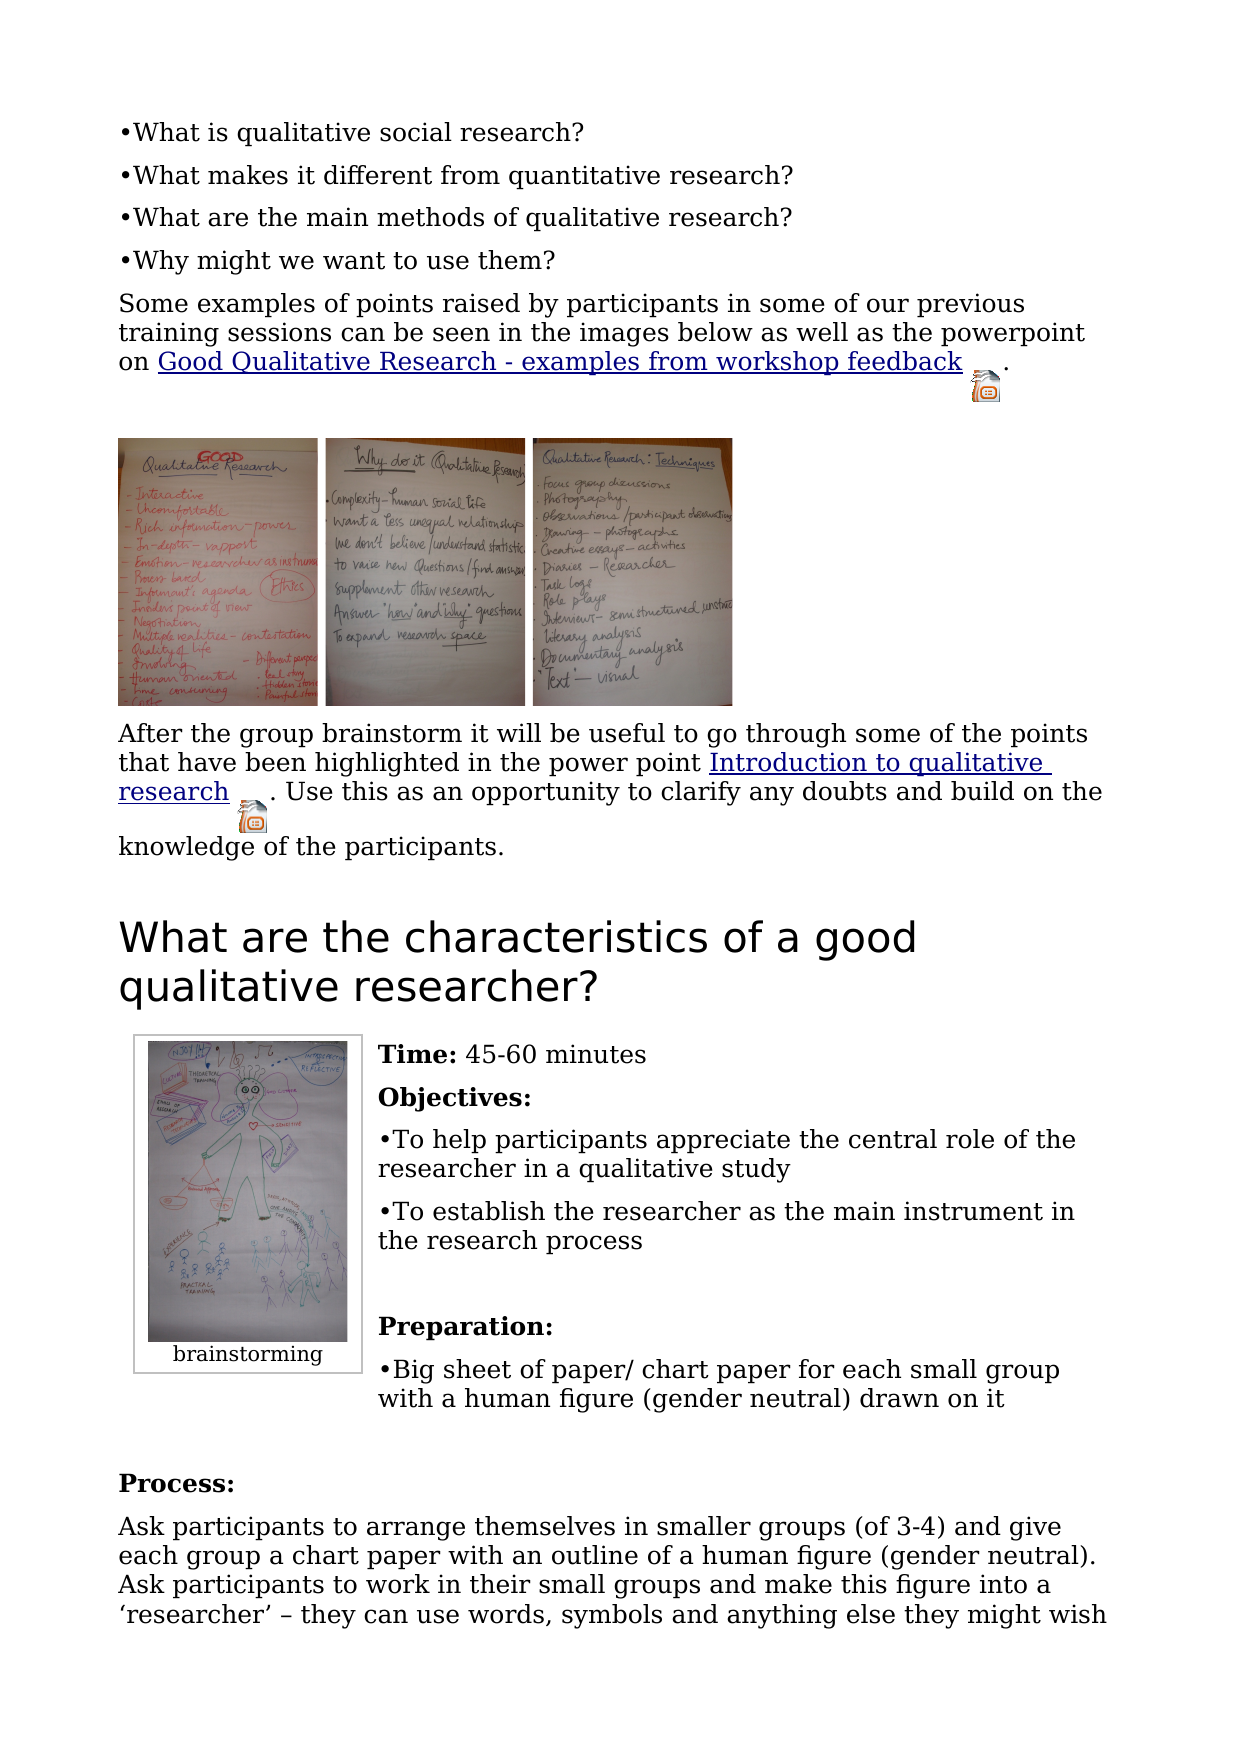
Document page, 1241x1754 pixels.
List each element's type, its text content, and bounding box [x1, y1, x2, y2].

text brainstorming [141, 1042, 354, 1366]
picture [970, 370, 1002, 402]
text [118, 1082, 133, 1112]
picture [237, 800, 269, 833]
text [135, 1036, 361, 1372]
text Preparation: [363, 1312, 1122, 1341]
subtitle What are the characteristics of a good qualitative researcher? [118, 914, 1122, 1011]
text Some examples of points raised by participants in some of our previous training sessions can be seen in the images below as well as the powerpoint on Good Qualitative Research - examples from workshop feedback . [118, 289, 1122, 402]
text Objectives: [363, 1082, 1122, 1112]
text [118, 1039, 133, 1069]
list To establish the researcher as the main instrument in the research process [363, 1197, 1122, 1256]
list What makes it different from quantitative research? [118, 161, 1122, 190]
text Process: [118, 1469, 1122, 1499]
text [118, 1312, 133, 1341]
text Ask participants to arrange themselves in smaller groups (of 3-4) and give each group a chart paper with an outline of a human figure (gender neutral). Ask participants to work in their small groups and make this figure into a ‘researcher’ – they can use words, symbols and anything else they might wish [118, 1512, 1122, 1629]
text After the group brainstorm it will be useful to go through some of the points that have been highlighted in the power point Introduction to qualitative research . Use this as an opportunity to clarify any doubts and build on the knowledge of the participants. [118, 719, 1122, 861]
list Big sheet of paper/ chart paper for each small group with a human figure (gender neutral) drawn on it [118, 1355, 1122, 1413]
list To help participants appreciate the central role of the researcher in a qualitative study [363, 1125, 1122, 1184]
text Time: 45-60 minutes [363, 1039, 1122, 1069]
list Why might we want to use them? [118, 246, 1122, 275]
list What is qualitative social research? [118, 118, 1122, 147]
list What are the main methods of qualitative research? [118, 203, 1122, 233]
